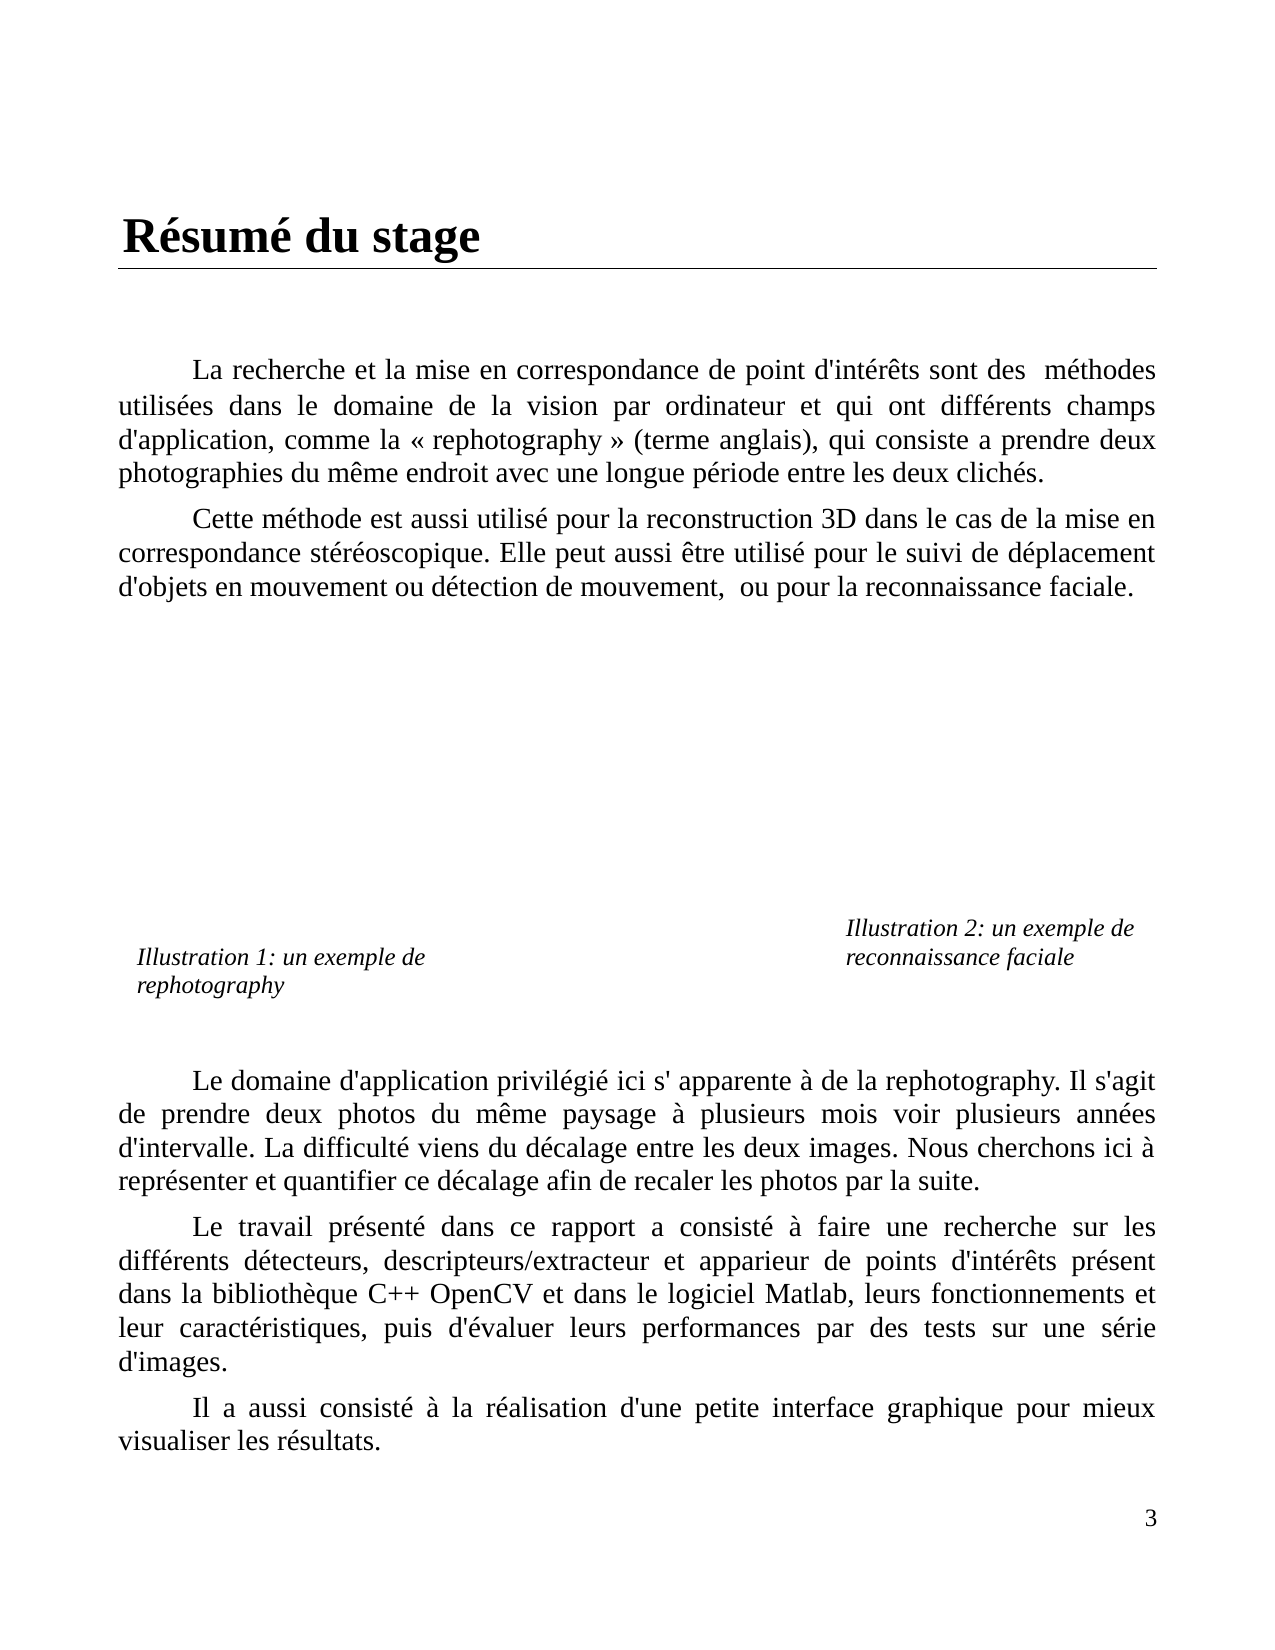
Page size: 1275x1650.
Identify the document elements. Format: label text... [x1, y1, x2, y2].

text Illustration 1: un exemple de rephotography [137, 669, 491, 999]
text Cette méthode est aussi utilisé pour la reconstruction 3D dans le cas de la mise en correspondance stéréoscopique. Elle peut aussi être utilisé pour le suivi de déplacement d'objets en mouvement ou détection de mouvement, ou pour la reconnaissance faciale. [118, 502, 1157, 602]
text Illustration 2: un exemple de reconnaissance faciale [846, 648, 1141, 971]
text La recherche et la mise en correspondance de point d'intérêts sont des méthodes utilisées dans le domaine de la vision par ordinateur et qui ont différents champs d'application, comme la « rephotography » (terme anglais), qui consiste a prendre deux photographies du même endroit avec une longue période entre les deux clichés. [118, 341, 1157, 489]
subtitle Résumé du stage [118, 201, 1157, 268]
text Le domaine d'application privilégié ici s' apparente à de la rephotography. Il s'agit de prendre deux photos du même paysage à plusieurs mois voir plusieurs années d'intervalle. La difficulté viens du décalage entre les deux images. Nous cherchons ici à représenter et quantifier ce décalage afin de recaler les photos par la suite. [118, 1063, 1157, 1197]
text Il a aussi consisté à la réalisation d'une petite interface graphique pour mieux visualiser les résultats. [118, 1390, 1157, 1457]
text Le travail présenté dans ce rapport a consisté à faire une recherche sur les différents détecteurs, descripteurs/extracteur et apparieur de points d'intérêts présent dans la bibliothèque C++ OpenCV et dans le logiciel Matlab, leurs fonctionnements et leur caractéristiques, puis d'évaluer leurs performances par des tests sur une série d'images. [118, 1209, 1157, 1377]
